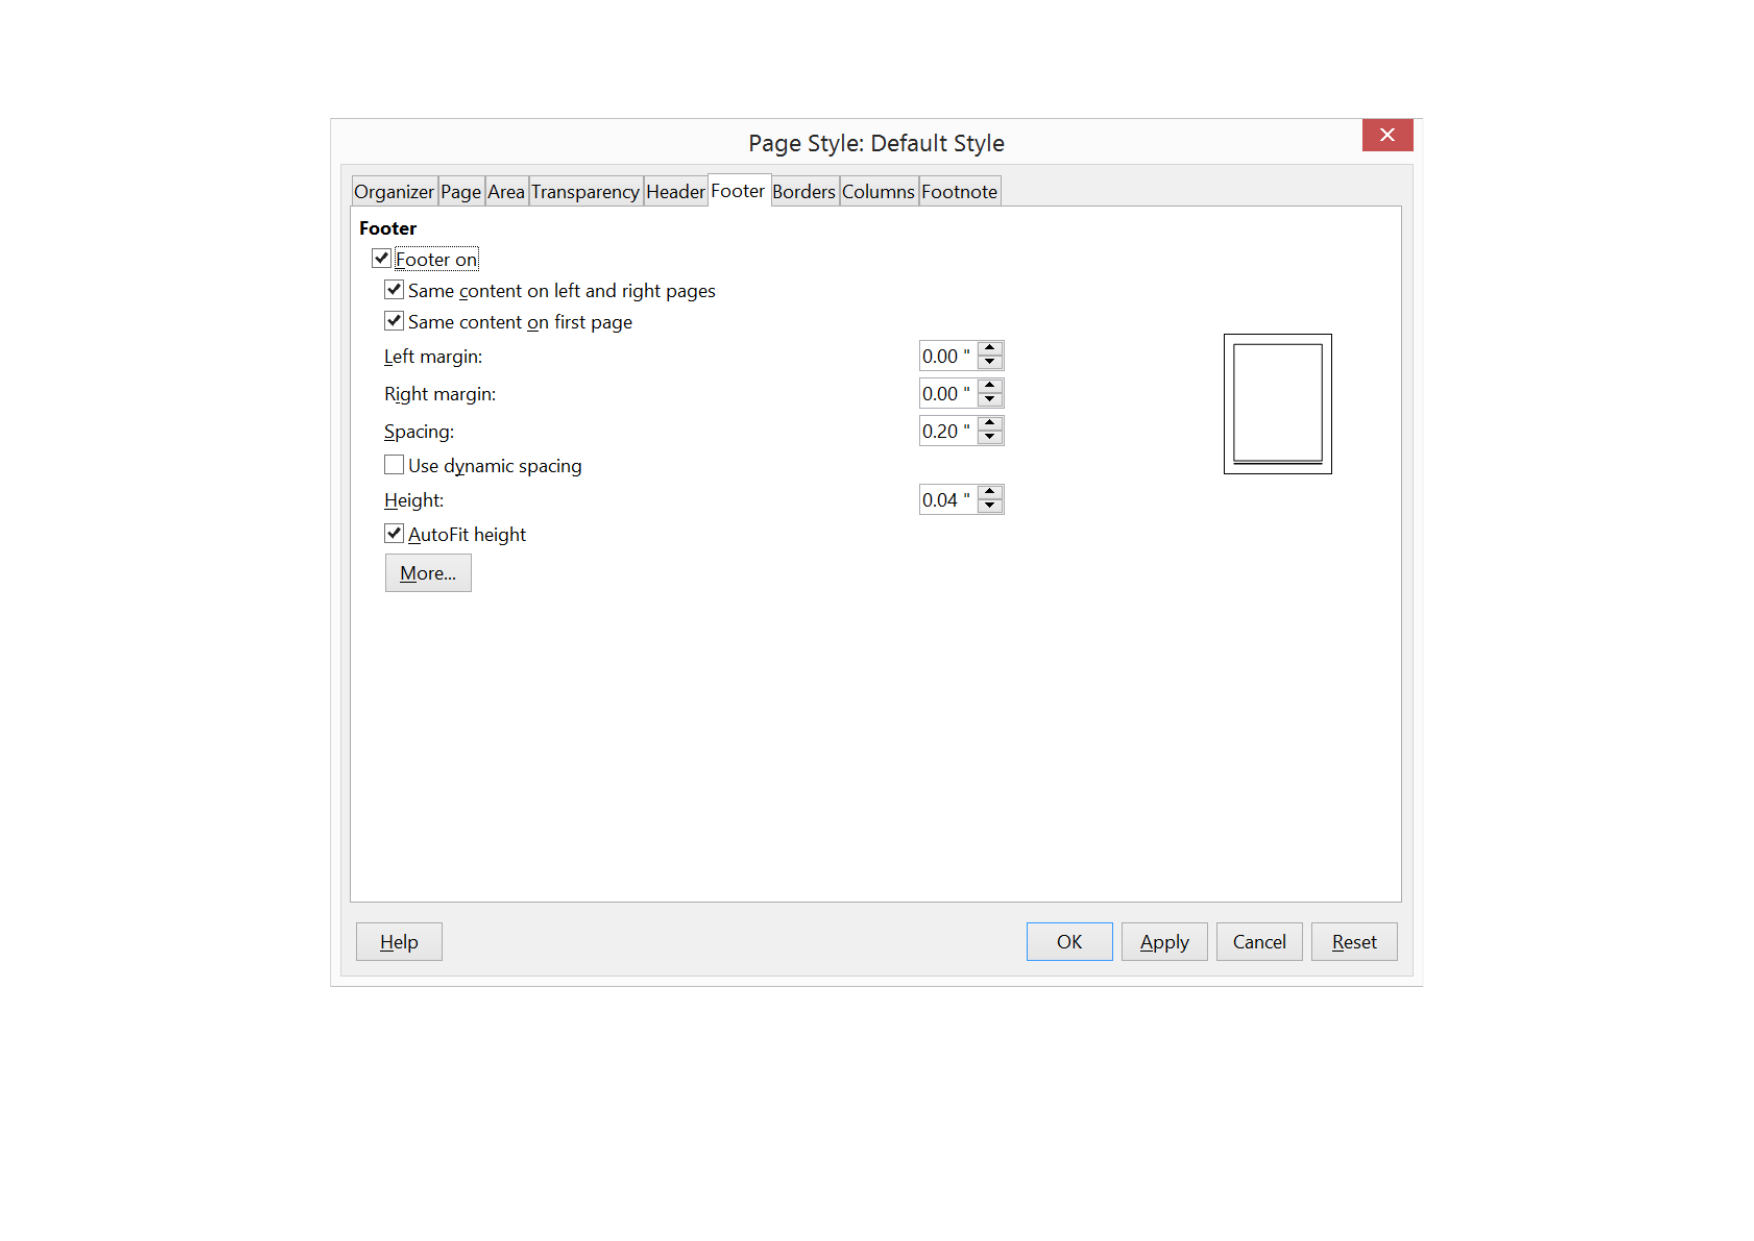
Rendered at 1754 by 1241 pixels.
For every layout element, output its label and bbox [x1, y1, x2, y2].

picture [330, 118, 1424, 987]
